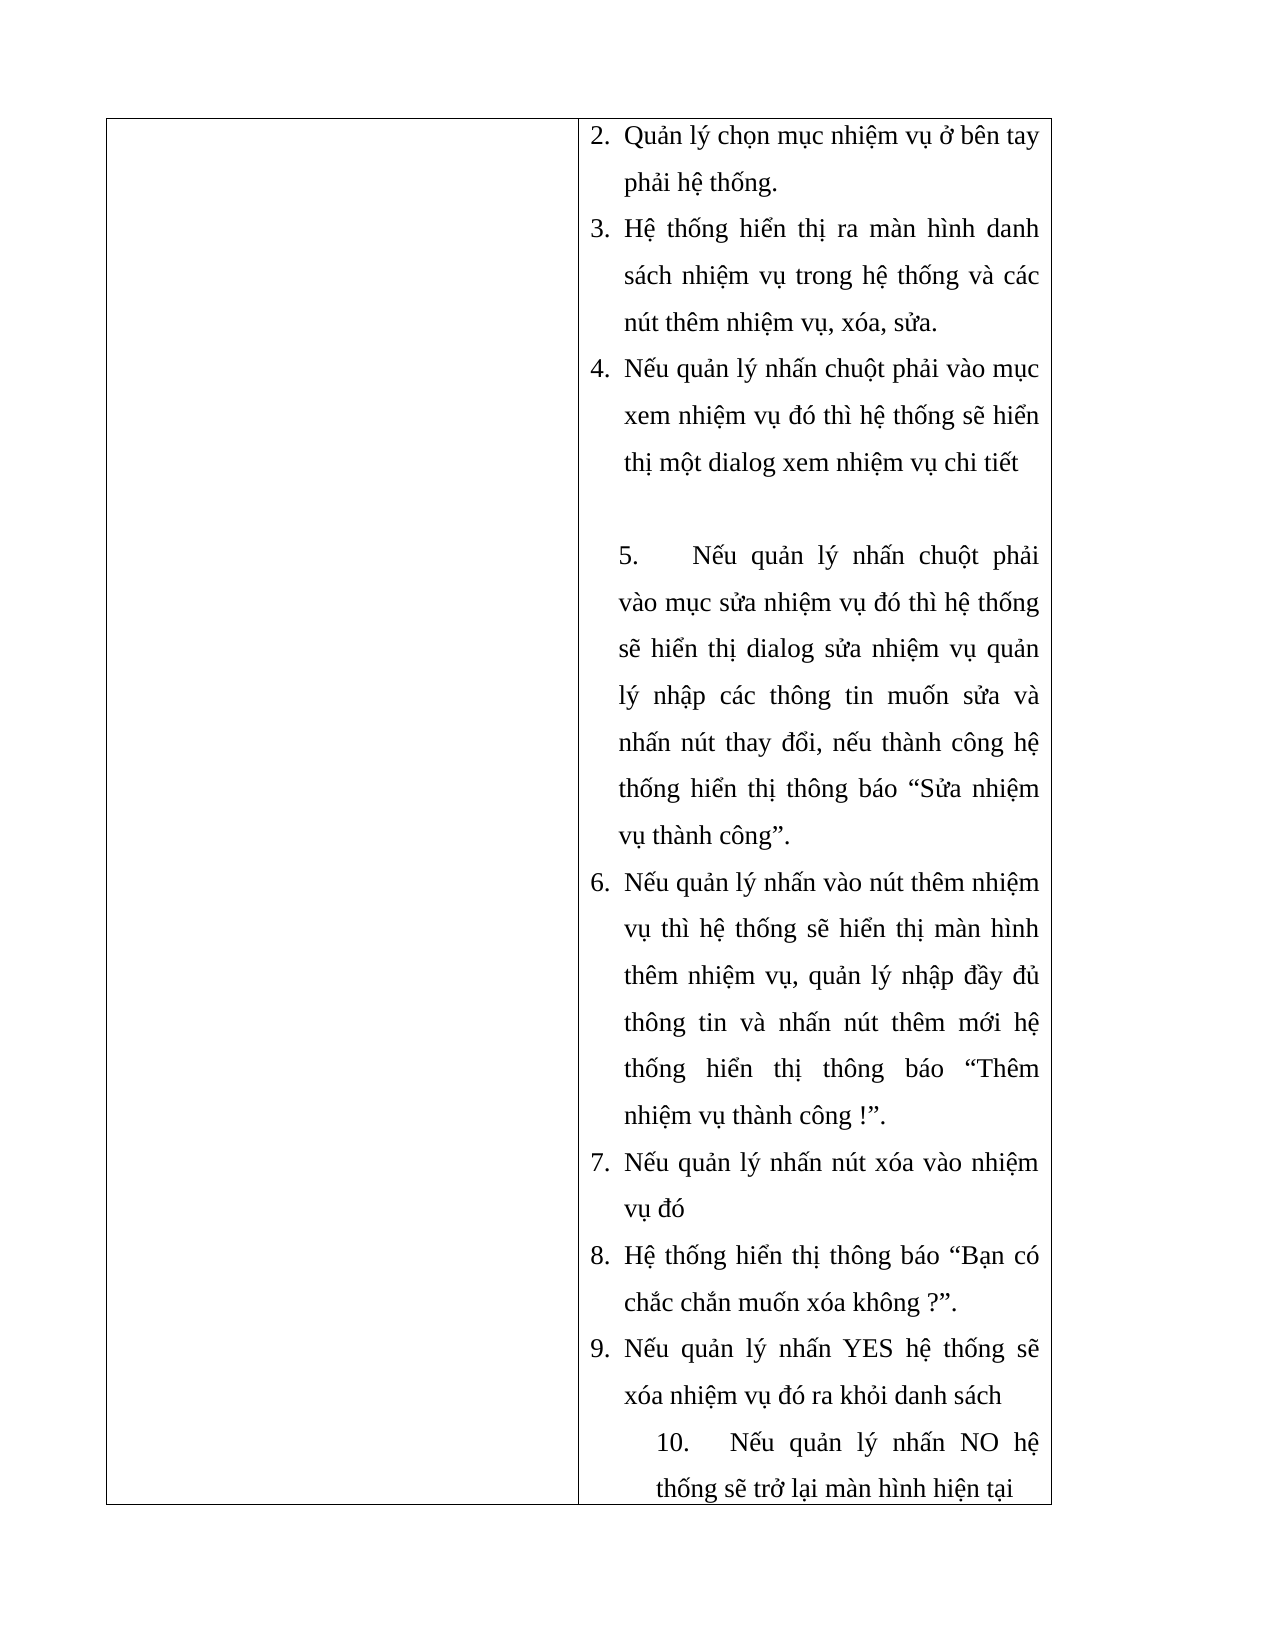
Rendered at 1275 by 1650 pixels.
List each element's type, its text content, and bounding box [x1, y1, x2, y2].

table_cell [107, 119, 578, 1504]
table_cell Hệ thống hiển thị màn hình thống kê khi đăng nhập vào hệ thống. Quản lý chọn mục nhiệm vụ ở bên tay phải hệ thống. Hệ thống hiển thị ra màn hình danh sách nhiệm vụ trong hệ thống và các nút thêm nhiệm vụ, xóa, sửa. Nếu quản lý nhấn chuột phải vào mục xem nhiệm vụ đó thì hệ thống sẽ hiển thị một dialog xem nhiệm vụ chi tiết Nếu quản lý nhấn chuột phải vào mục sửa nhiệm vụ đó thì hệ thống sẽ hiển thị dialog sửa nhiệm vụ quản lý nhập các thông tin muốn sửa và nhấn nút thay đổi, nếu thành công hệ thống hiển thị thông báo “Sửa nhiệm vụ thành công”. Nếu quản lý nhấn vào nút thêm nhiệm vụ thì hệ thống sẽ hiển thị màn hình thêm nhiệm vụ, quản lý nhập đầy đủ thông tin và nhấn nút thêm mới hệ thống hiển thị thông báo “Thêm nhiệm vụ thành công !”. Nếu quản lý nhấn nút xóa vào nhiệm vụ đó Hệ thống hiển thị thông báo “Bạn có chắc chắn muốn xóa không ?”. Nếu quản lý nhấn YES hệ thống sẽ xóa nhiệm vụ đó ra khỏi danh sách Nếu quản lý nhấn NO hệ thống sẽ trở lại màn hình hiện tại Nếu quản lý nhập thông tin vào ô searchbox, thì hệ thống sẽ trả về một danh sách tương ứng với đầu vào Kết thúc Use Case. [579, 119, 1051, 1504]
